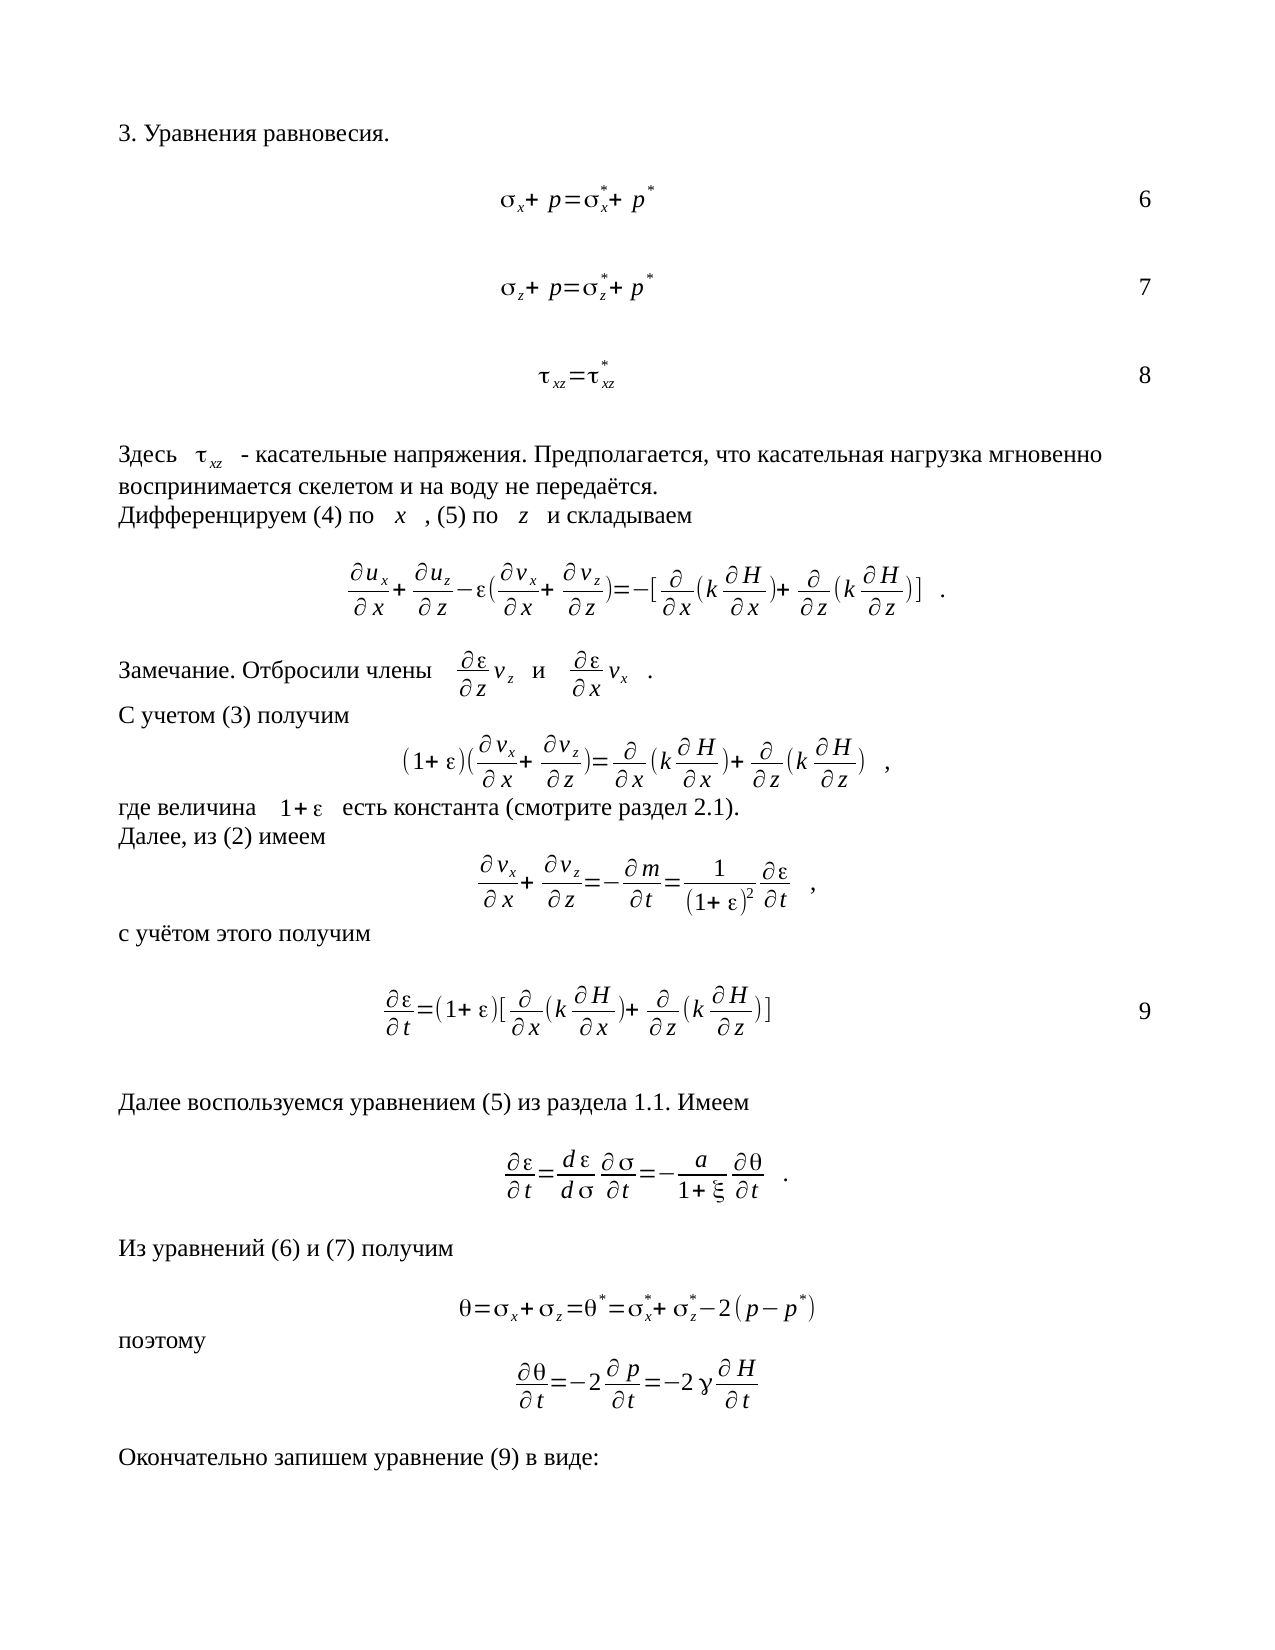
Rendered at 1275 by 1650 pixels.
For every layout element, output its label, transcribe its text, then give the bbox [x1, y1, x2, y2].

text поэтому [118, 1325, 1157, 1354]
text с учётом этого получим [118, 918, 1157, 947]
text Окончательно запишем уравнение (9) в виде: [118, 1442, 1157, 1471]
text , [118, 729, 1157, 792]
text Замечание. Отбросили члены и . [118, 649, 1157, 701]
text , [118, 850, 1157, 918]
table_header [118, 176, 1041, 234]
table_header [118, 263, 1041, 322]
text . [118, 1144, 1157, 1204]
table_header [118, 975, 1041, 1058]
text Из уравнений (6) и (7) получим [118, 1233, 1157, 1262]
text Здесь- касательные напряжения. Предполагается, что касательная нагрузка мгновенно воспринимается скелетом и на воду не передаётся. [118, 439, 1157, 500]
text . [118, 557, 1157, 620]
table_header [118, 351, 1041, 410]
table_header 7 [1041, 263, 1157, 322]
text С учетом (3) получим [118, 701, 1157, 729]
text 3. Уравнения равновесия. [118, 118, 1157, 147]
text Дифференцируем (4) по, (5) пои складываем [118, 500, 1157, 529]
text где величина есть константа (смотрите раздел 2.1). [118, 792, 1157, 821]
table_header 8 [1041, 351, 1157, 410]
text Далее воспользуемся уравнением (5) из раздела 1.1. Имеем [118, 1087, 1157, 1116]
text Далее, из (2) имеем [118, 821, 1157, 850]
table_header 9 [1041, 975, 1157, 1058]
table_header 6 [1041, 176, 1157, 234]
